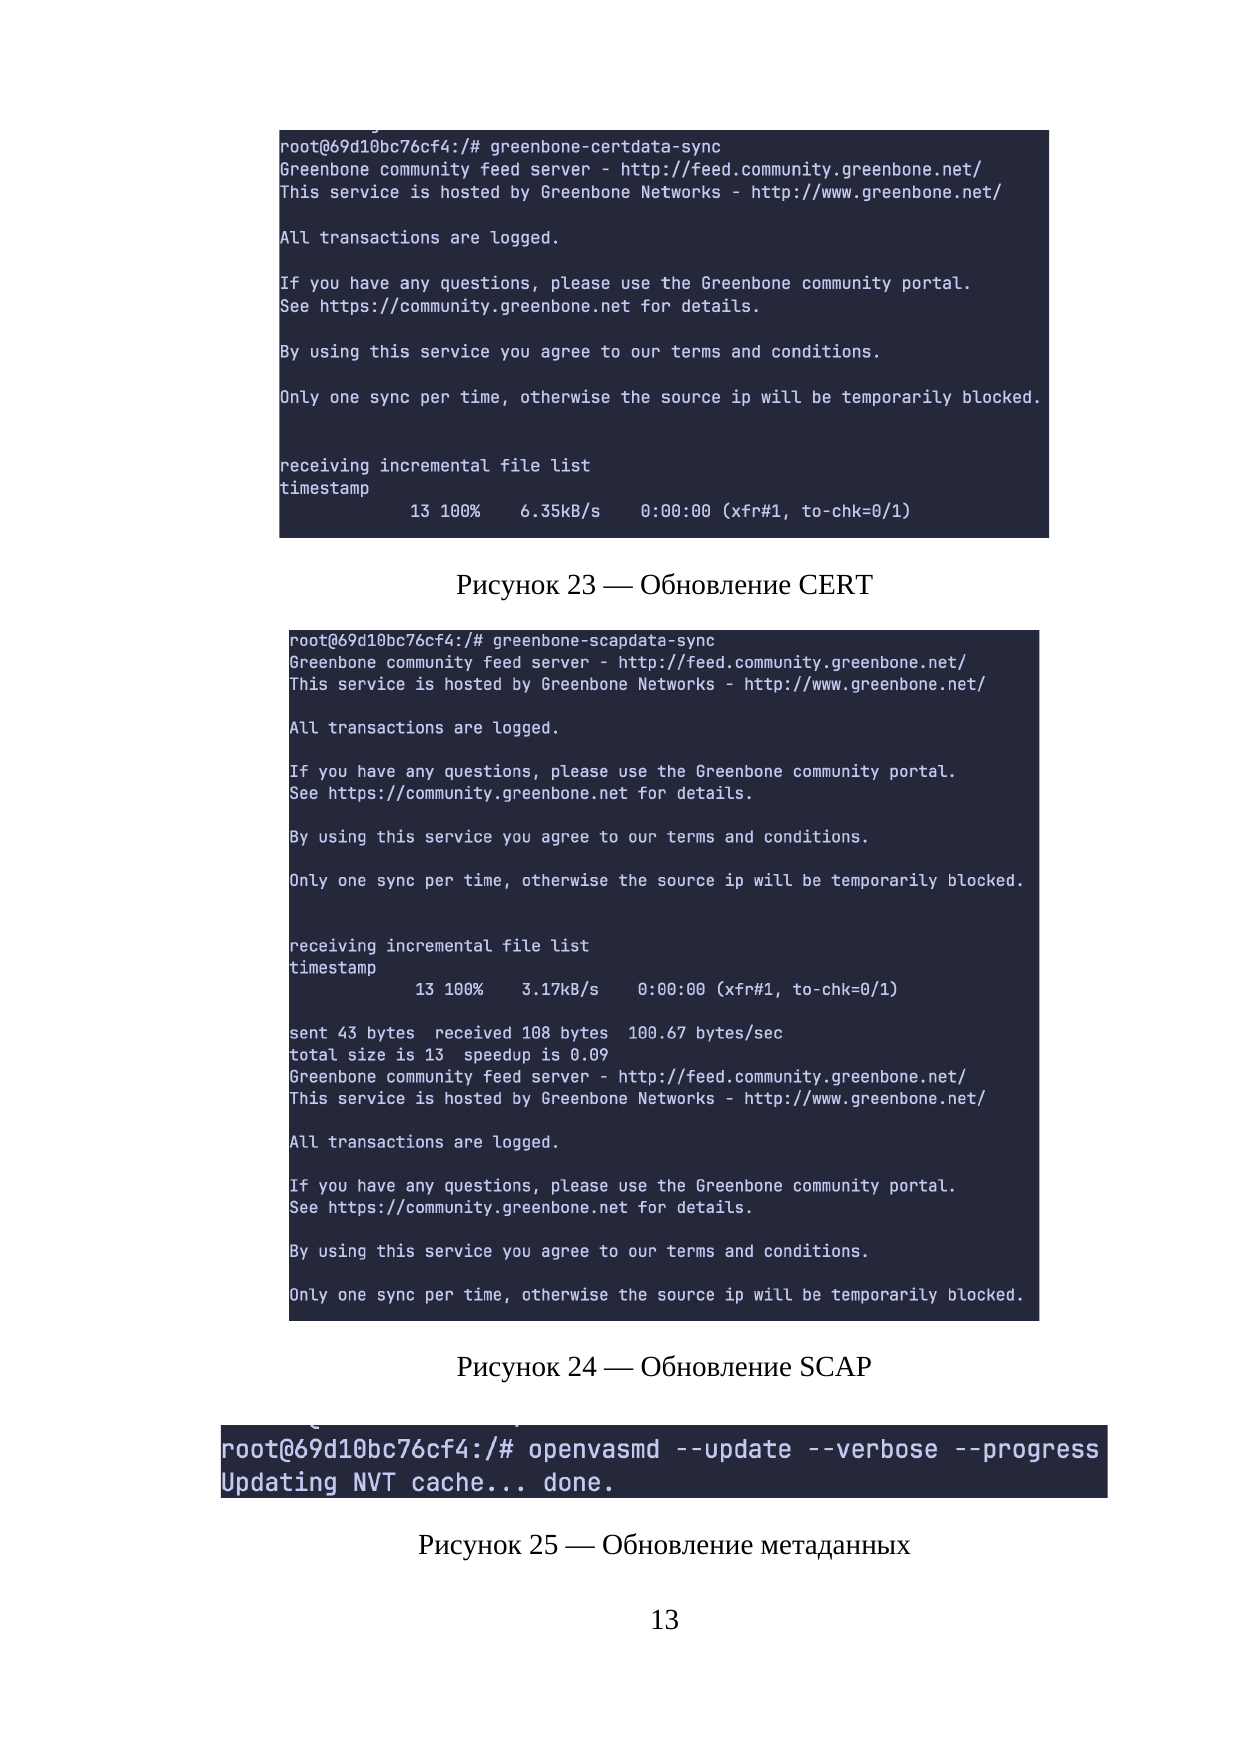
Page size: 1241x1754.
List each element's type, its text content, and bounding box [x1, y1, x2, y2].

picture [220, 1425, 1108, 1498]
picture [289, 630, 1040, 1321]
picture [279, 130, 1050, 538]
text Рисунок 23 — Обновление CERT [177, 131, 1152, 601]
text Рисунок 24 — Обновление SCAP [177, 630, 1152, 1383]
text Рисунок 25 — Обновление метаданных [177, 1425, 1152, 1561]
